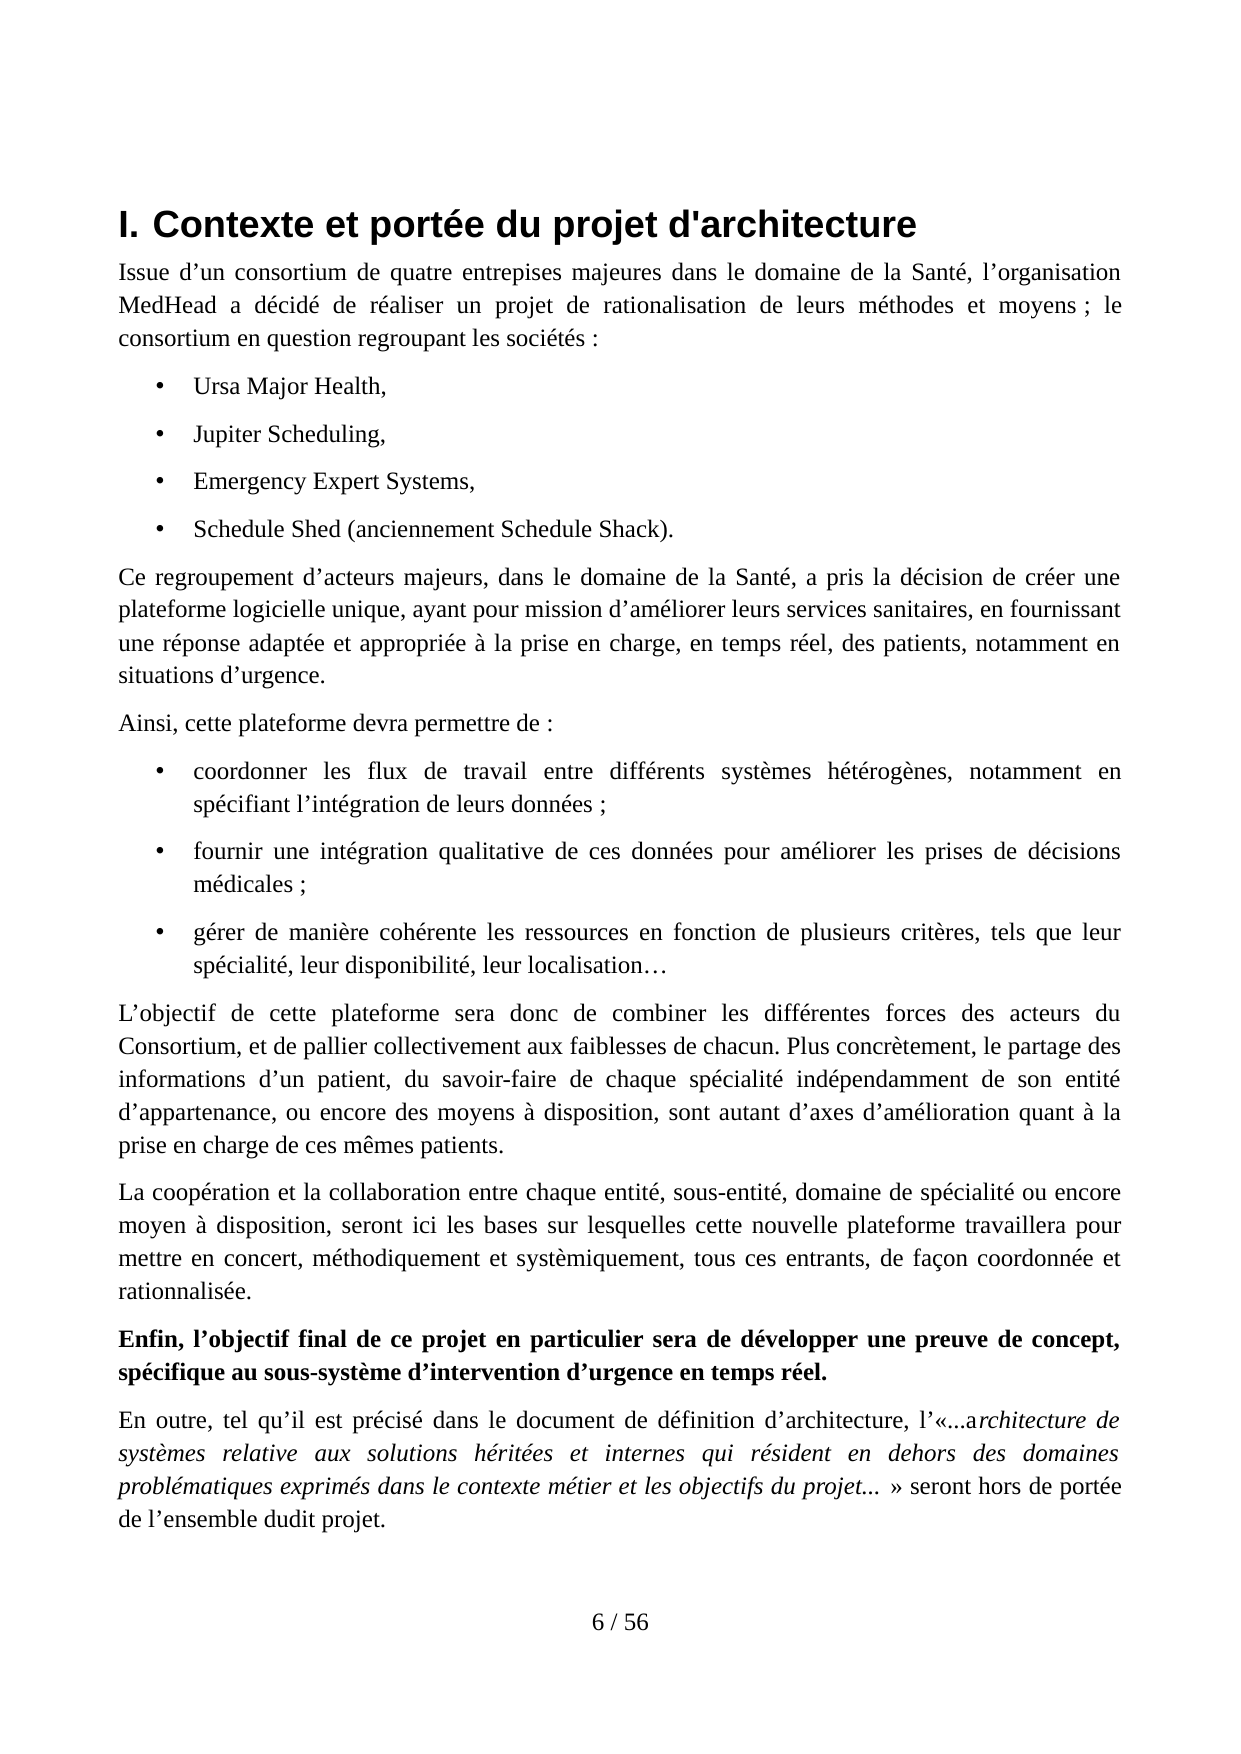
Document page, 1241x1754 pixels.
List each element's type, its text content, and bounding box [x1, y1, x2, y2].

subtitle Contexte et portée du projet d'architecture [118, 201, 1122, 245]
list Schedule Shed (anciennement Schedule Shack). [156, 514, 1122, 543]
text L’objectif de cette plateforme sera donc de combiner les différentes forces des acteurs du Consortium, et de pallier collectivement aux faiblesses de chacun. Plus concrètement, le partage des informations d’un patient, du savoir-faire de chaque spécialité indépendamment de son entité d’appartenance, ou encore des moyens à disposition, sont autant d’axes d’amélioration quant à la prise en charge de ces mêmes patients. [118, 998, 1122, 1158]
text Issue d’un consortium de quatre entrepises majeures dans le domaine de la Santé, l’organisation MedHead a décidé de réaliser un projet de rationalisation de leurs méthodes et moyens ; le consortium en question regroupant les sociétés : [118, 257, 1122, 352]
list fournir une intégration qualitative de ces données pour améliorer les prises de décisions médicales ; [156, 836, 1122, 898]
text En outre, tel qu’il est précisé dans le document de définition d’architecture, l’«...architecture de systèmes relative aux solutions héritées et internes qui résident en dehors des domaines problématiques exprimés dans le contexte métier et les objectifs du projet... » seront hors de portée de l’ensemble dudit projet. [118, 1405, 1122, 1532]
list Emergency Expert Systems, [156, 466, 1122, 495]
text Enfin, l’objectif final de ce projet en particulier sera de développer une preuve de concept, spécifique au sous-système d’intervention d’urgence en temps réel. [118, 1324, 1122, 1386]
list coordonner les flux de travail entre différents systèmes hétérogènes, notamment en spécifiant l’intégration de leurs données ; [156, 756, 1122, 818]
list Jupiter Scheduling, [156, 419, 1122, 447]
text Ainsi, cette plateforme devra permettre de : [118, 708, 1122, 737]
list gérer de manière cohérente les ressources en fonction de plusieurs critères, tels que leur spécialité, leur disponibilité, leur localisation… [156, 917, 1122, 979]
list Ursa Major Health, [156, 371, 1122, 400]
text Ce regroupement d’acteurs majeurs, dans le domaine de la Santé, a pris la décision de créer une plateforme logicielle unique, ayant pour mission d’améliorer leurs services sanitaires, en fournissant une réponse adaptée et appropriée à la prise en charge, en temps réel, des patients, notamment en situations d’urgence. [118, 562, 1122, 689]
text La coopération et la collaboration entre chaque entité, sous-entité, domaine de spécialité ou encore moyen à disposition, seront ici les bases sur lesquelles cette nouvelle plateforme travaillera pour mettre en concert, méthodiquement et systèmiquement, tous ces entrants, de façon coordonnée et rationnalisée. [118, 1177, 1122, 1305]
